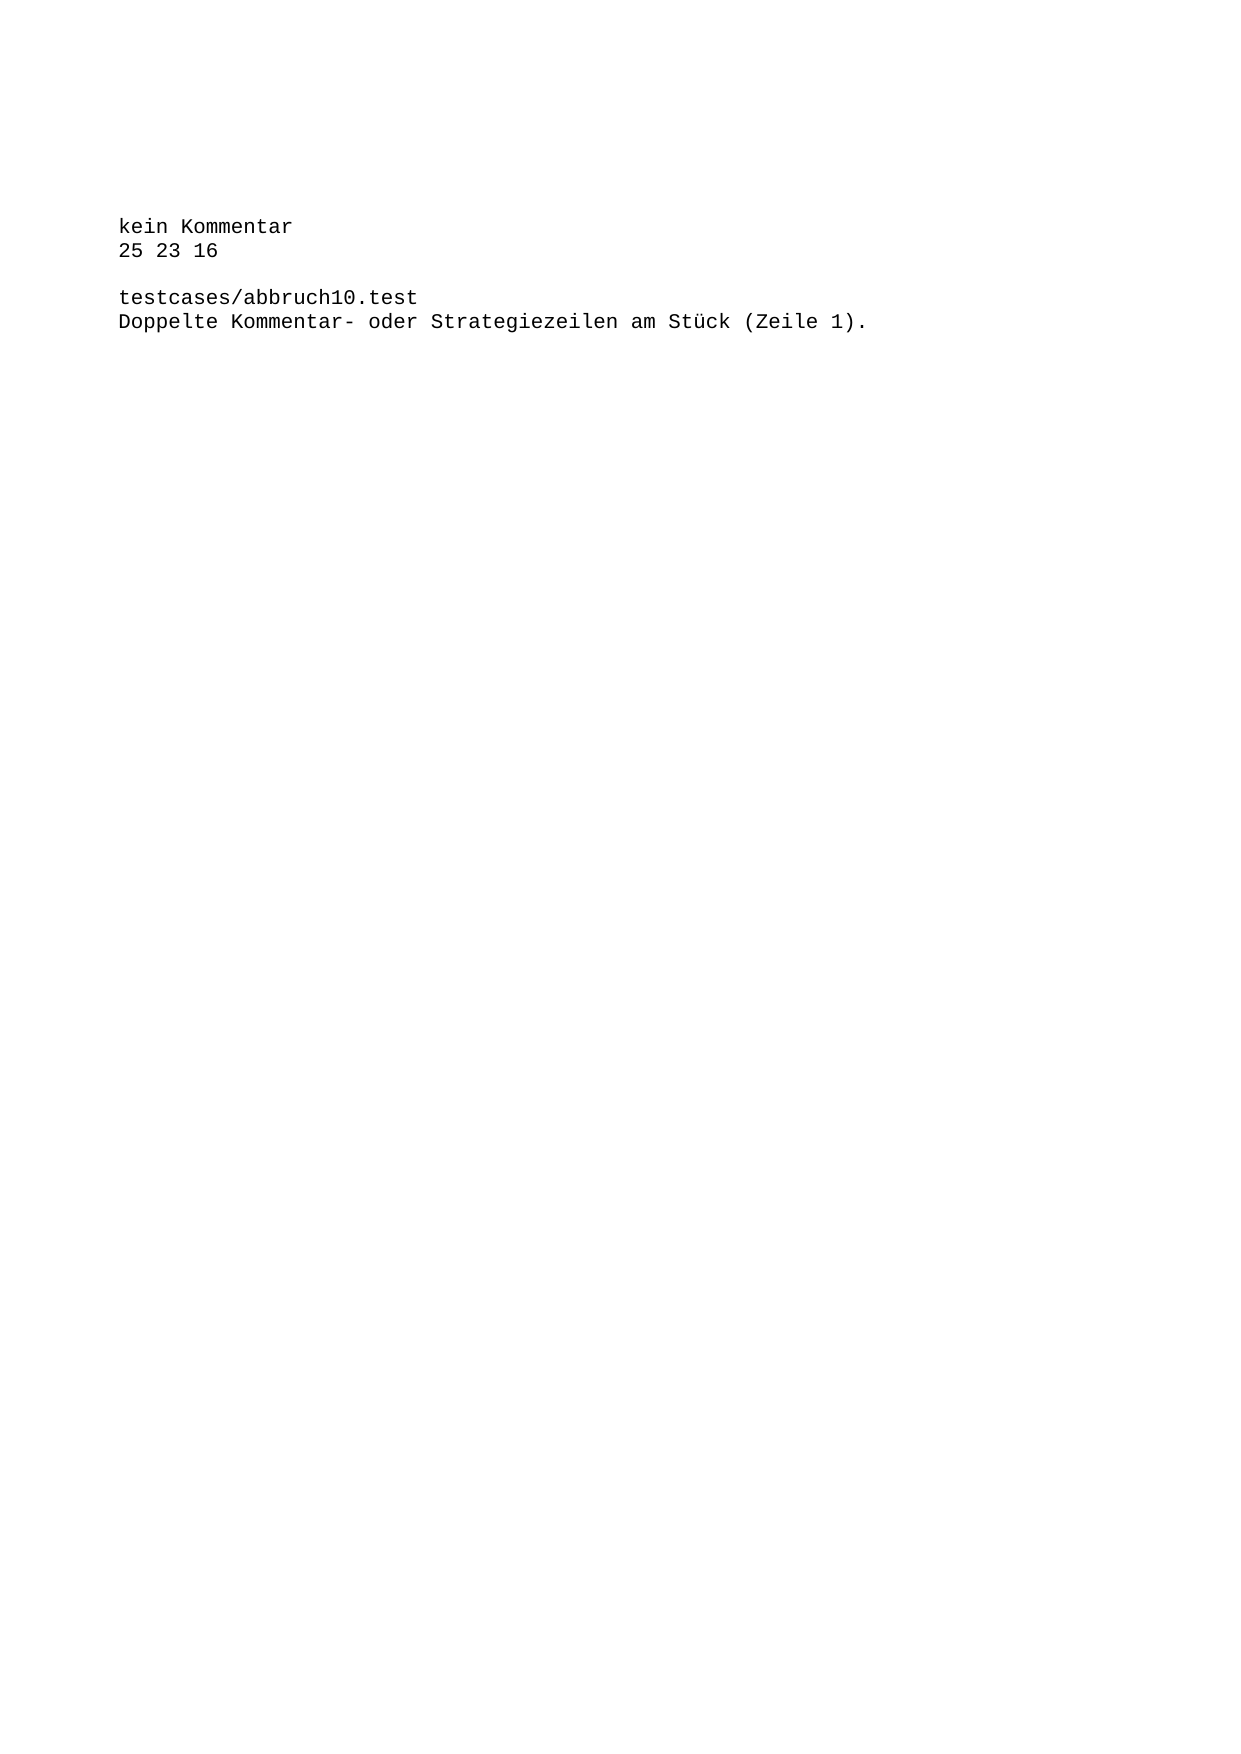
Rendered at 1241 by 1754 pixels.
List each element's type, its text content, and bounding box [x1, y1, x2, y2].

text kein Kommentar [118, 216, 1122, 240]
text Doppelte Kommentar- oder Strategiezeilen am Stück (Zeile 1). [118, 311, 1122, 334]
text testcases/abbruch10.test [118, 287, 1122, 311]
text 25 23 16 [118, 240, 1122, 263]
